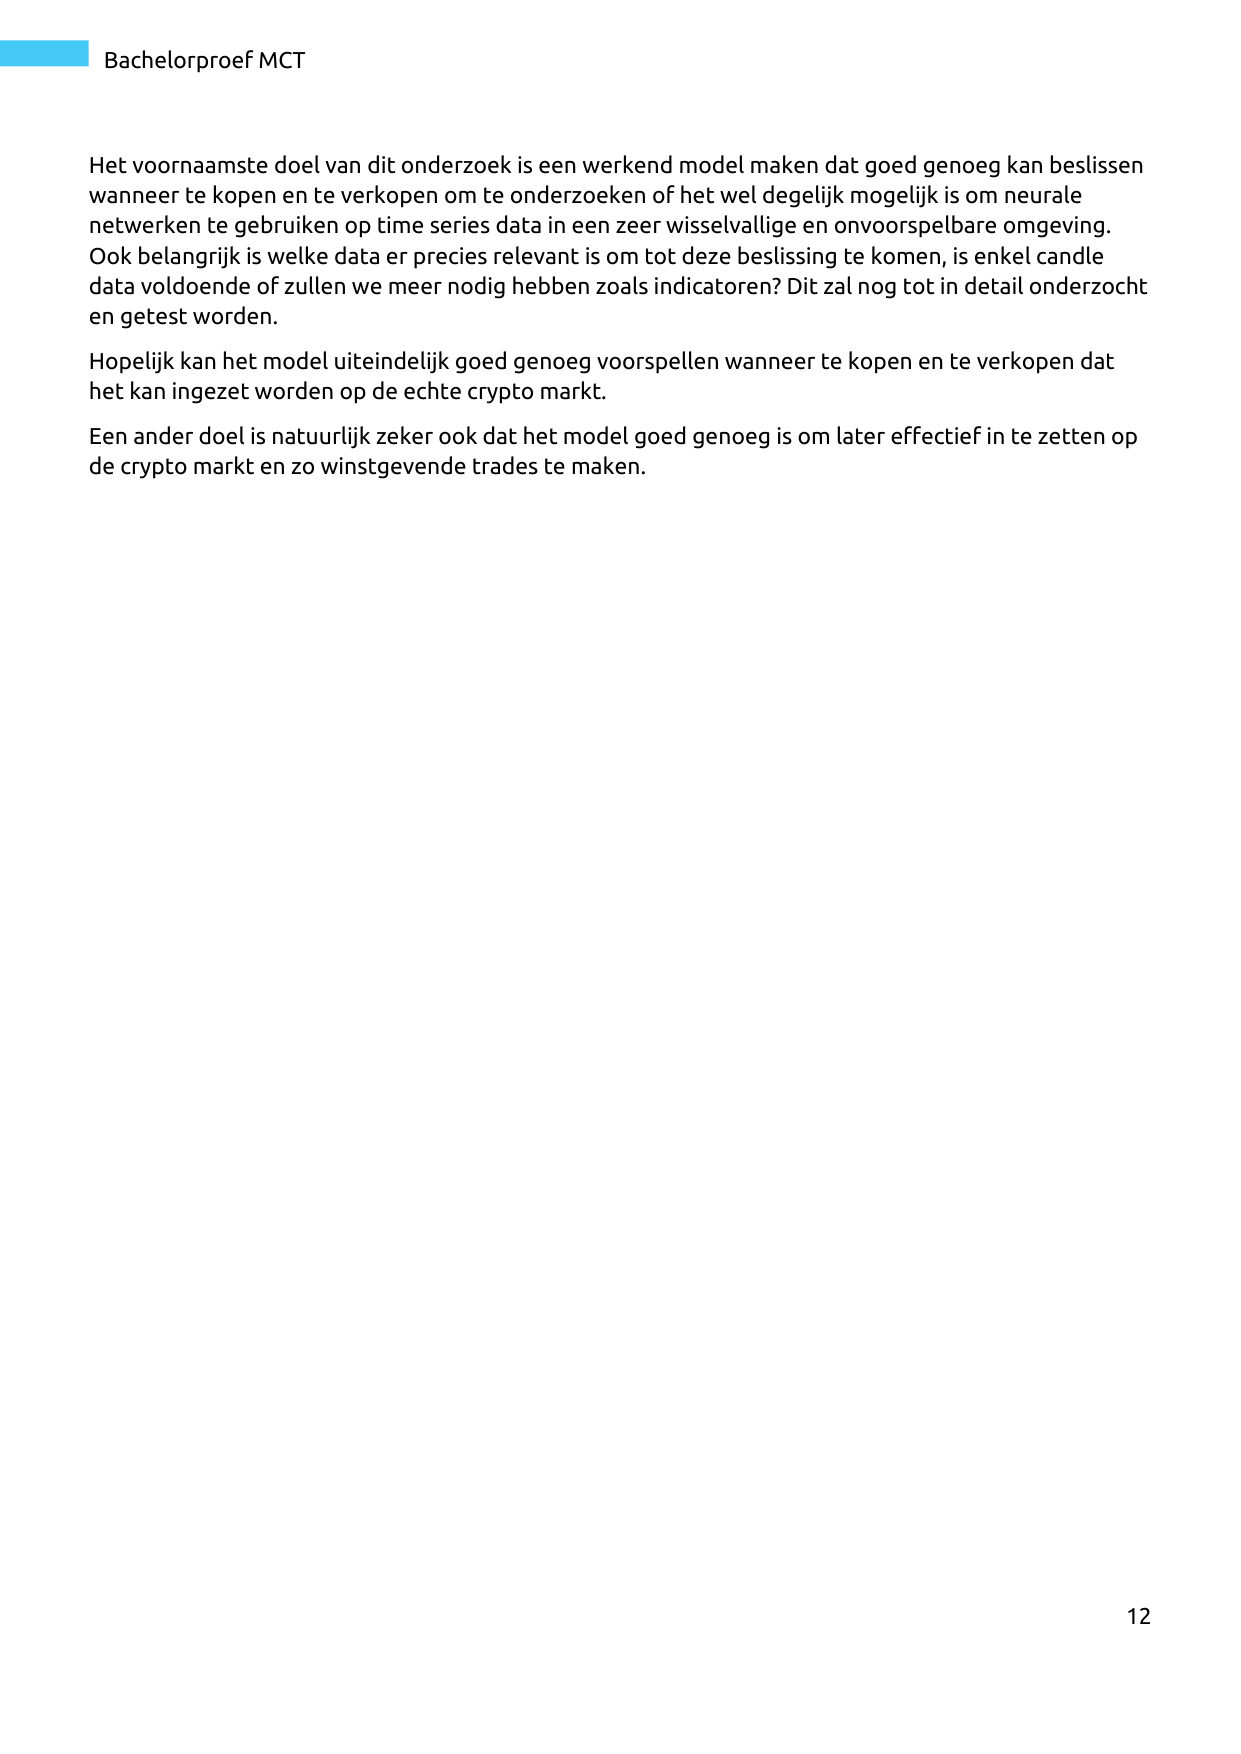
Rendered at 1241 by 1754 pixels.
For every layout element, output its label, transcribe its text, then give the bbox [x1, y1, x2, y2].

text Het voornaamste doel van dit onderzoek is een werkend model maken dat goed genoeg kan beslissen wanneer te kopen en te verkopen om te onderzoeken of het wel degelijk mogelijk is om neurale netwerken te gebruiken op time series data in een zeer wisselvallige en onvoorspelbare omgeving. Ook belangrijk is welke data er precies relevant is om tot deze beslissing te komen, is enkel candle data voldoende of zullen we meer nodig hebben zoals indicatoren? Dit zal nog tot in detail onderzocht en getest worden. [89, 152, 1152, 329]
text Een ander doel is natuurlijk zeker ook dat het model goed genoeg is om later effectief in te zetten op de crypto markt en zo winstgevende trades te maken. [89, 422, 1152, 479]
text Hopelijk kan het model uiteindelijk goed genoeg voorspellen wanneer te kopen en te verkopen dat het kan ingezet worden op de echte crypto markt. [89, 347, 1152, 404]
